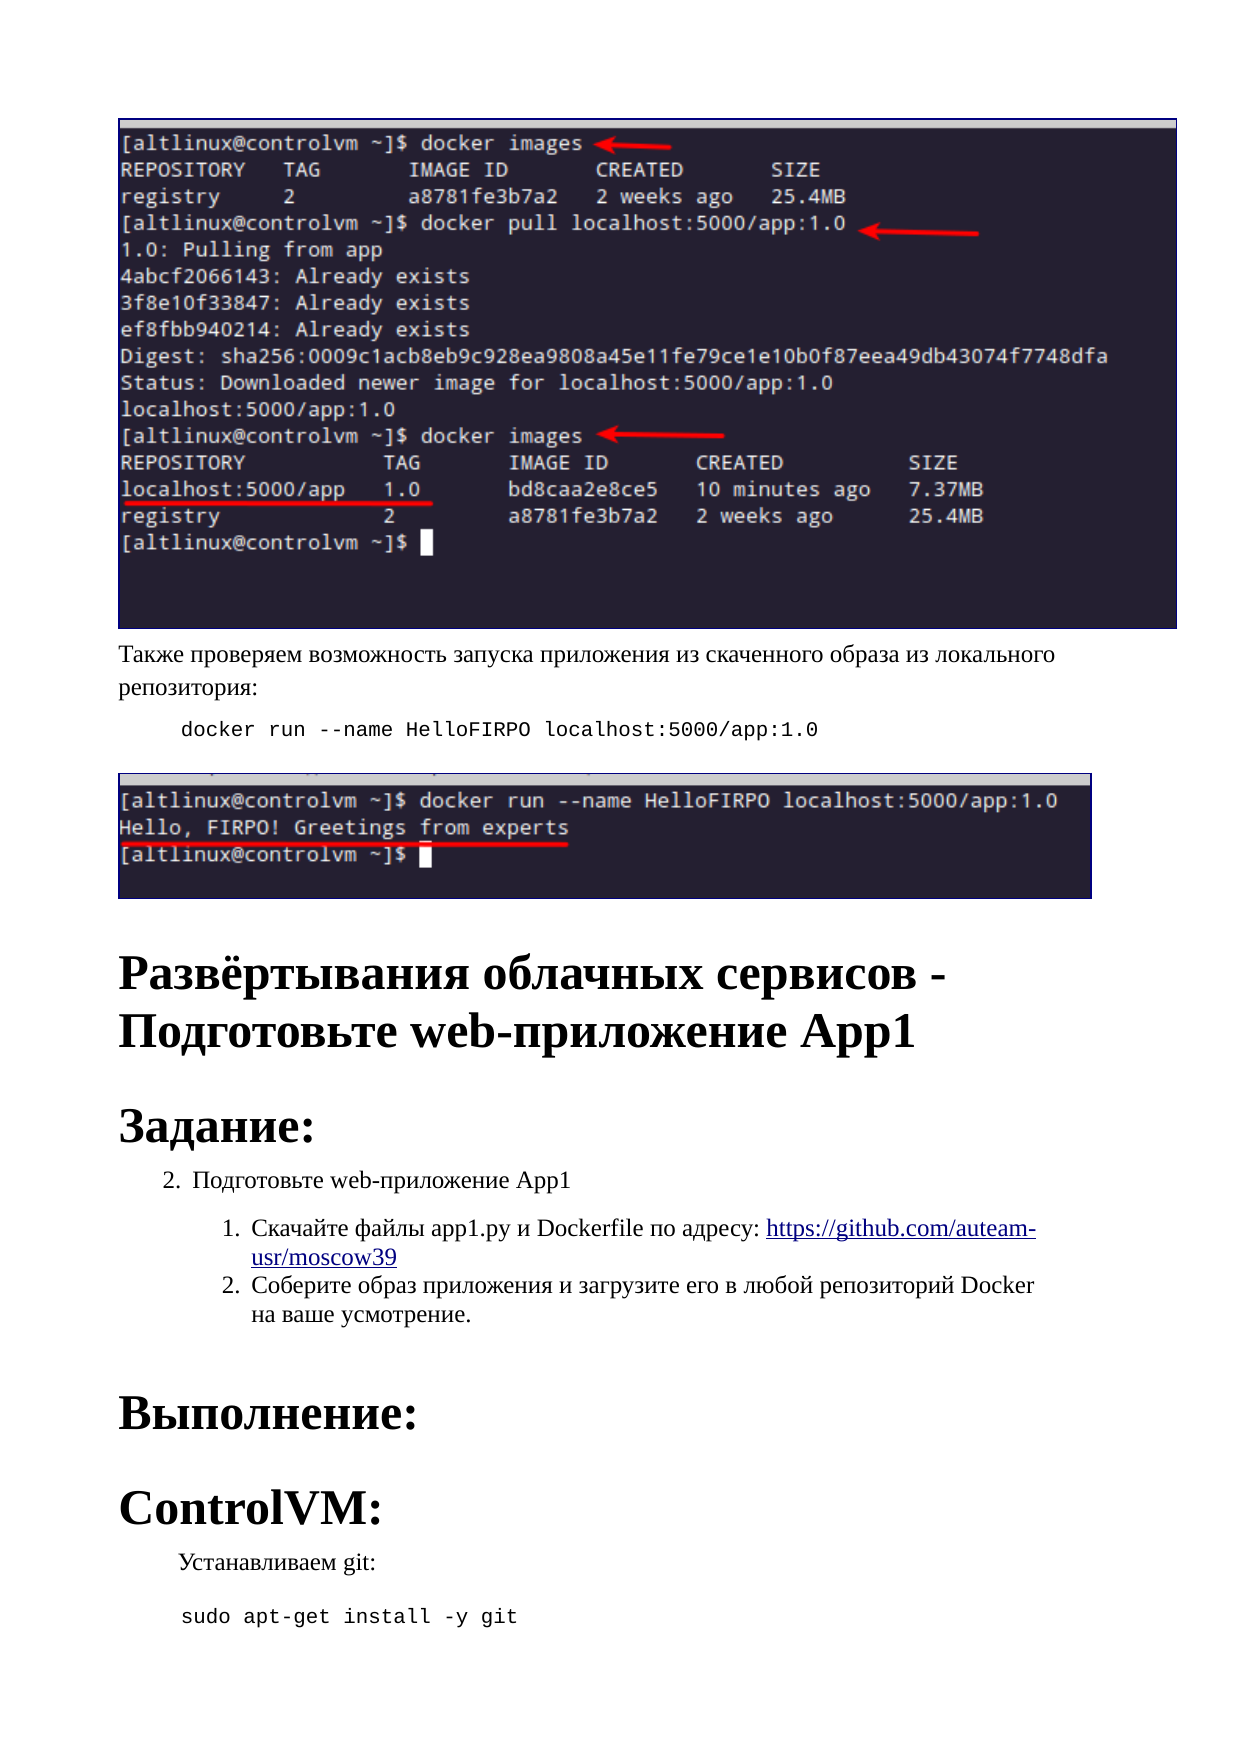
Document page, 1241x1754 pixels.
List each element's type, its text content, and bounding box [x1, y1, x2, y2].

subtitle Задание: [118, 1095, 1122, 1153]
picture [120, 774, 1090, 898]
text docker run --name HelloFIRPO localhost:5000/app:1.0 [118, 719, 1122, 743]
list Скачайте файлы app1.py и Dockerfile по адресу: https://github.com/auteam-usr/moscow39 [222, 1213, 1063, 1271]
text Также проверяем возможность запуска приложения из скаченного образа из локального репозитория: [118, 629, 1122, 701]
list Подготовьте web-приложение App1 [162, 1165, 1122, 1194]
subtitle Выполнение: [118, 1382, 1122, 1440]
text sudo apt-get install -y git [118, 1606, 1122, 1629]
picture [120, 120, 1176, 628]
subtitle Развёртывания облачных сервисов - Подготовьте web-приложение App1 [118, 943, 1122, 1058]
list Соберите образ приложения и загрузите его в любой репозиторий Docker на ваше усмотрение. [222, 1271, 1063, 1328]
text Устанавливаем git: [177, 1547, 1063, 1576]
subtitle ControlVM: [118, 1477, 1122, 1535]
